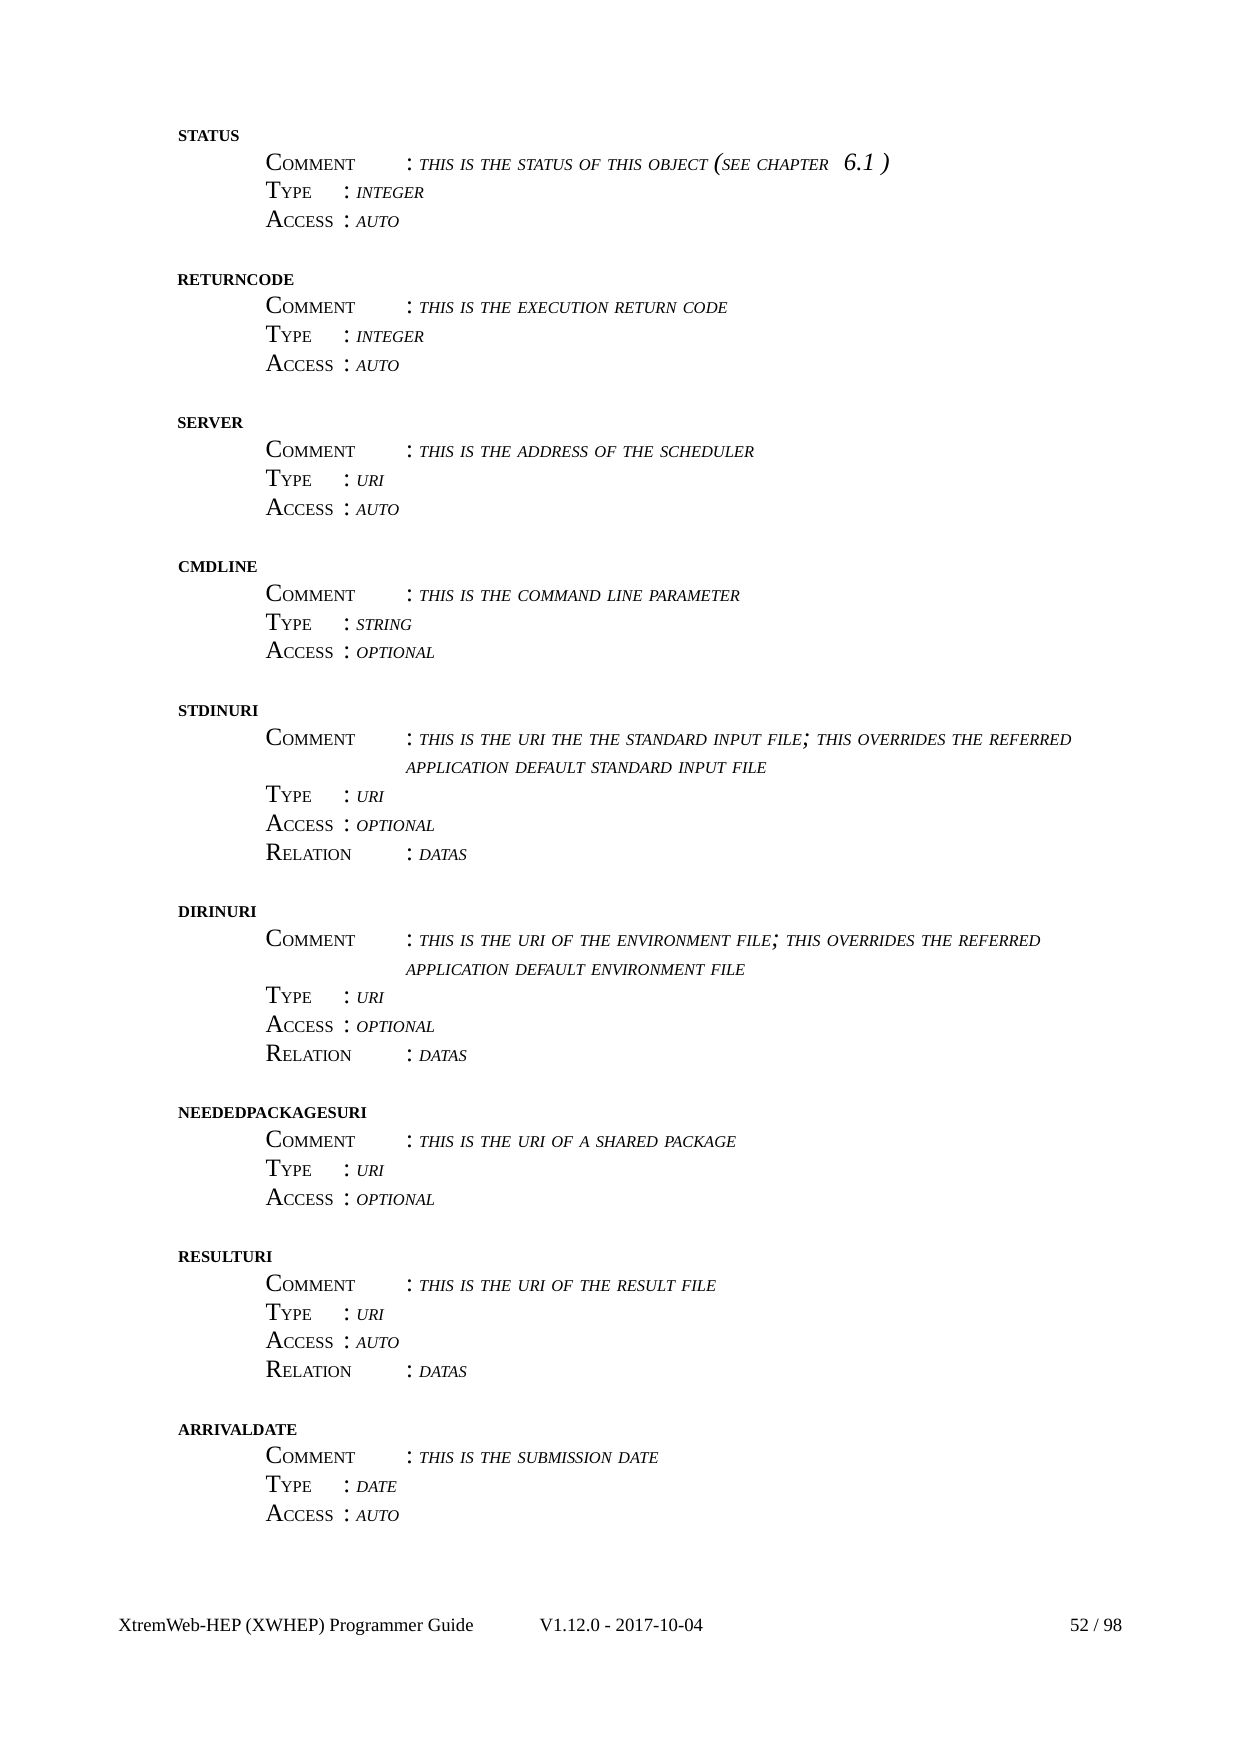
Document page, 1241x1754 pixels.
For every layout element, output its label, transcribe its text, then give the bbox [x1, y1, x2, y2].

text cmdline [178, 549, 1122, 578]
text Type : integer [265, 176, 1122, 204]
text dirinuri [178, 894, 1122, 923]
text Type : date [265, 1469, 1122, 1498]
text neededpackagesuri [178, 1096, 1122, 1124]
text Comment : this is the uri the the standard input file; this overrides the referred application default standard input file [265, 722, 1122, 779]
text Comment : this is the status of this object (see chapter 6.1) [265, 147, 1122, 176]
text Relation : datas [265, 1354, 1122, 1383]
text arrivaldate [178, 1412, 1122, 1441]
text Type : uri [265, 779, 1122, 808]
text Access : optional [265, 1009, 1122, 1038]
text Access : optional [265, 808, 1122, 837]
text Relation : datas [265, 837, 1122, 866]
text Comment : this is the uri of the environment file; this overrides the referred application default environment file [265, 923, 1122, 981]
text Access : optional [265, 1182, 1122, 1211]
text Comment : this is the execution return code [265, 291, 1122, 319]
text Type : uri [265, 463, 1122, 492]
text Relation : datas [265, 1038, 1122, 1067]
text resulturi [178, 1239, 1122, 1268]
text Access : auto [265, 492, 1122, 521]
text status [178, 118, 1122, 147]
text Access : auto [265, 348, 1122, 377]
text returncode [118, 262, 1122, 291]
text Access : auto [265, 1498, 1122, 1527]
text Type : uri [265, 1153, 1122, 1182]
text Access : auto [265, 204, 1122, 233]
text Comment : this is the command line parameter [265, 578, 1122, 607]
text Comment : this is the uri of the result file [265, 1268, 1122, 1297]
text Access : auto [265, 1326, 1122, 1354]
text Type : uri [265, 981, 1122, 1009]
text Comment : this is the address of the scheduler [265, 434, 1122, 463]
text Type : uri [265, 1297, 1122, 1326]
text server [118, 406, 1122, 434]
text Access : optional [265, 636, 1122, 664]
text stdinuri [178, 693, 1122, 722]
text Type : string [265, 607, 1122, 636]
text Comment : this is the uri of a shared package [265, 1124, 1122, 1153]
text Comment : this is the submission date [265, 1441, 1122, 1469]
text Type : integer [265, 319, 1122, 348]
